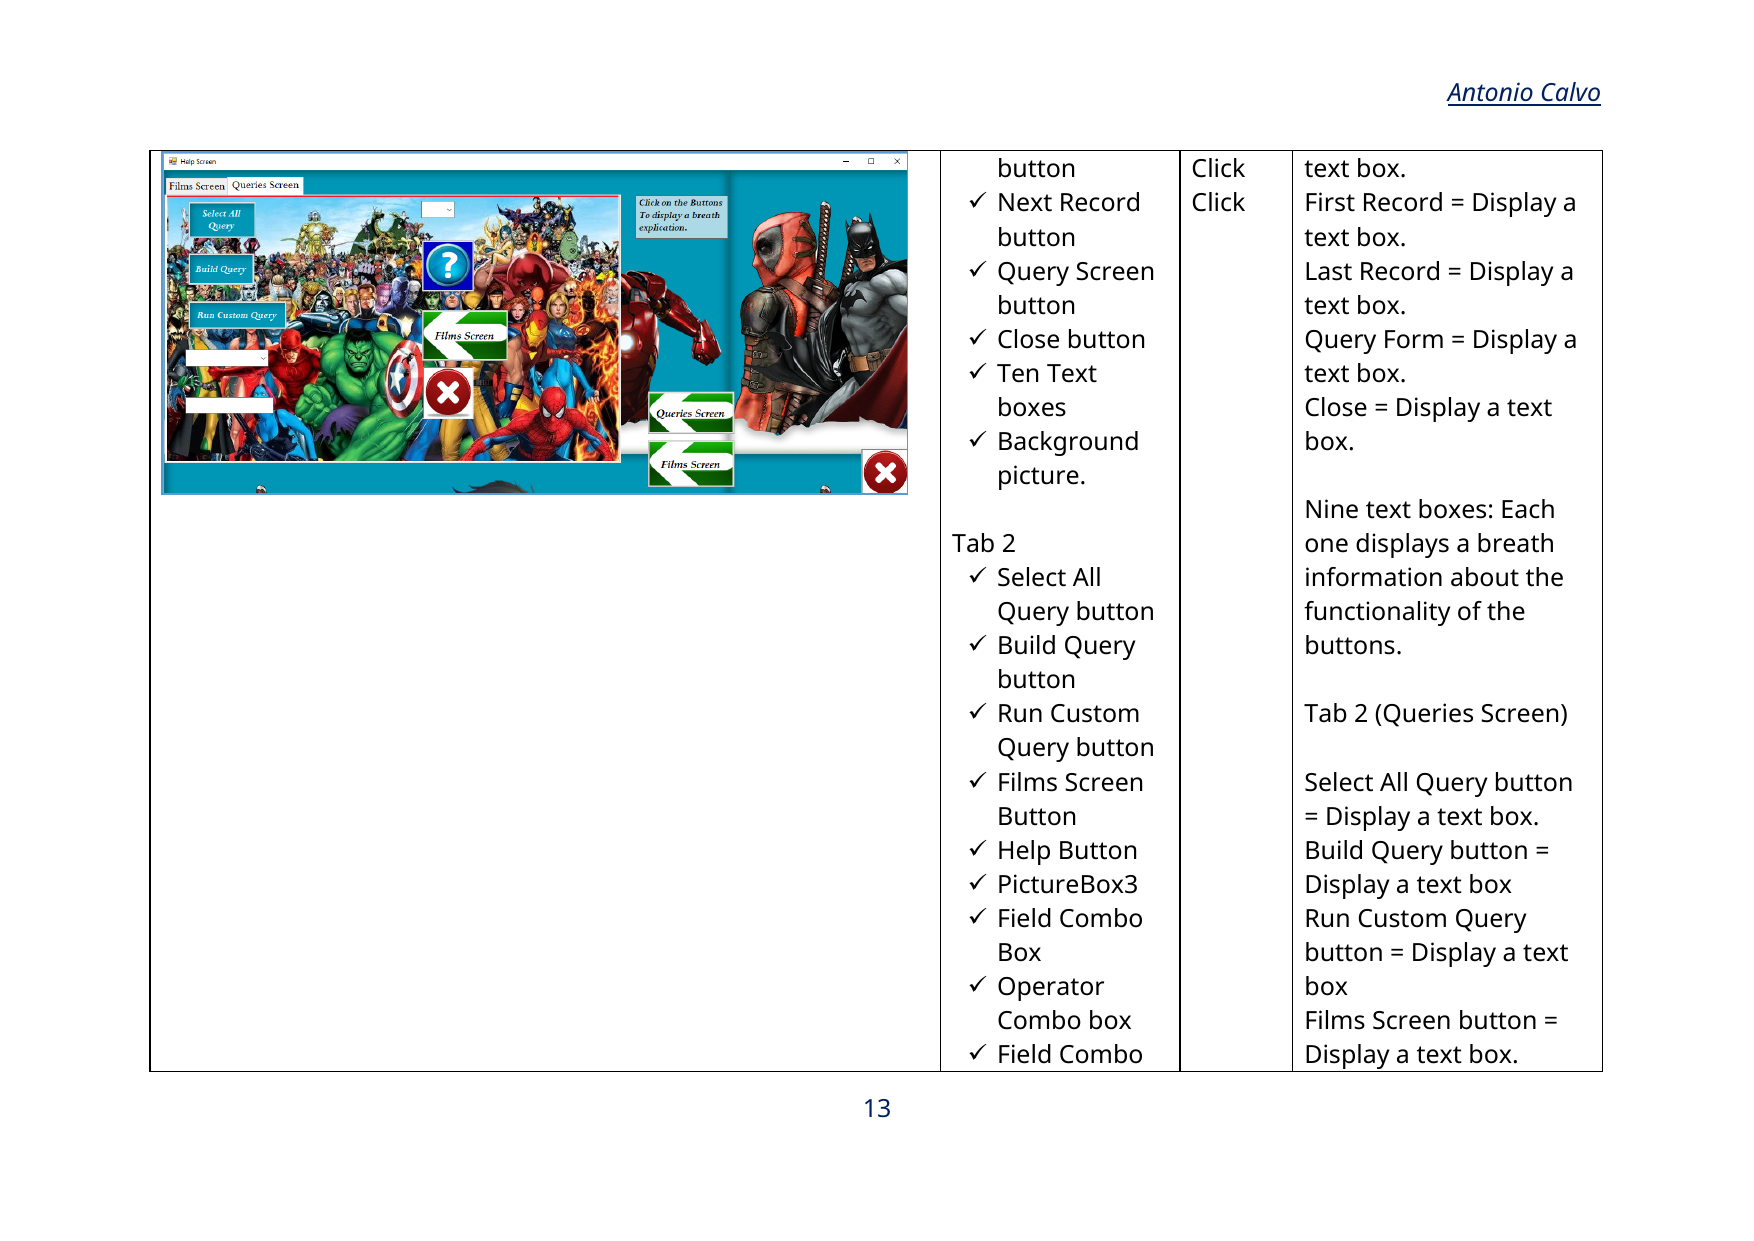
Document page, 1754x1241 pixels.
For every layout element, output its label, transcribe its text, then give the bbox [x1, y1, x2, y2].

table_cell [151, 151, 940, 1071]
table_cell text box. First Record = Display a text box. Last Record = Display a text box. Query Form = Display a text box. Close = Display a text box. Nine text boxes: Each one displays a breath information about the functionality of the buttons. Tab 2 (Queries Screen) Select All Query button = Display a text box. Build Query button = Display a text box Run Custom Query button = Display a text box Films Screen button = Display a text box. [1293, 151, 1602, 1071]
table_cell Objects. Tab Control Tab 1 (Films Screen) Update button Commit Button Add Record button Delete button Cancel Button First Record button Previous button Last Record button Next Record button Query Screen button Close button Ten Text boxes Background picture. Tab 2 Select All Query button Build Query button Run Custom Query button Films Screen Button Help Button PictureBox3 Field Combo Box Operator Combo box Field Combo box txtValue text box. 9 Text box. Background picture. Displayed on the form. One text box Queries button Close button [941, 151, 1179, 1071]
table_cell Click Click [1181, 151, 1292, 1071]
